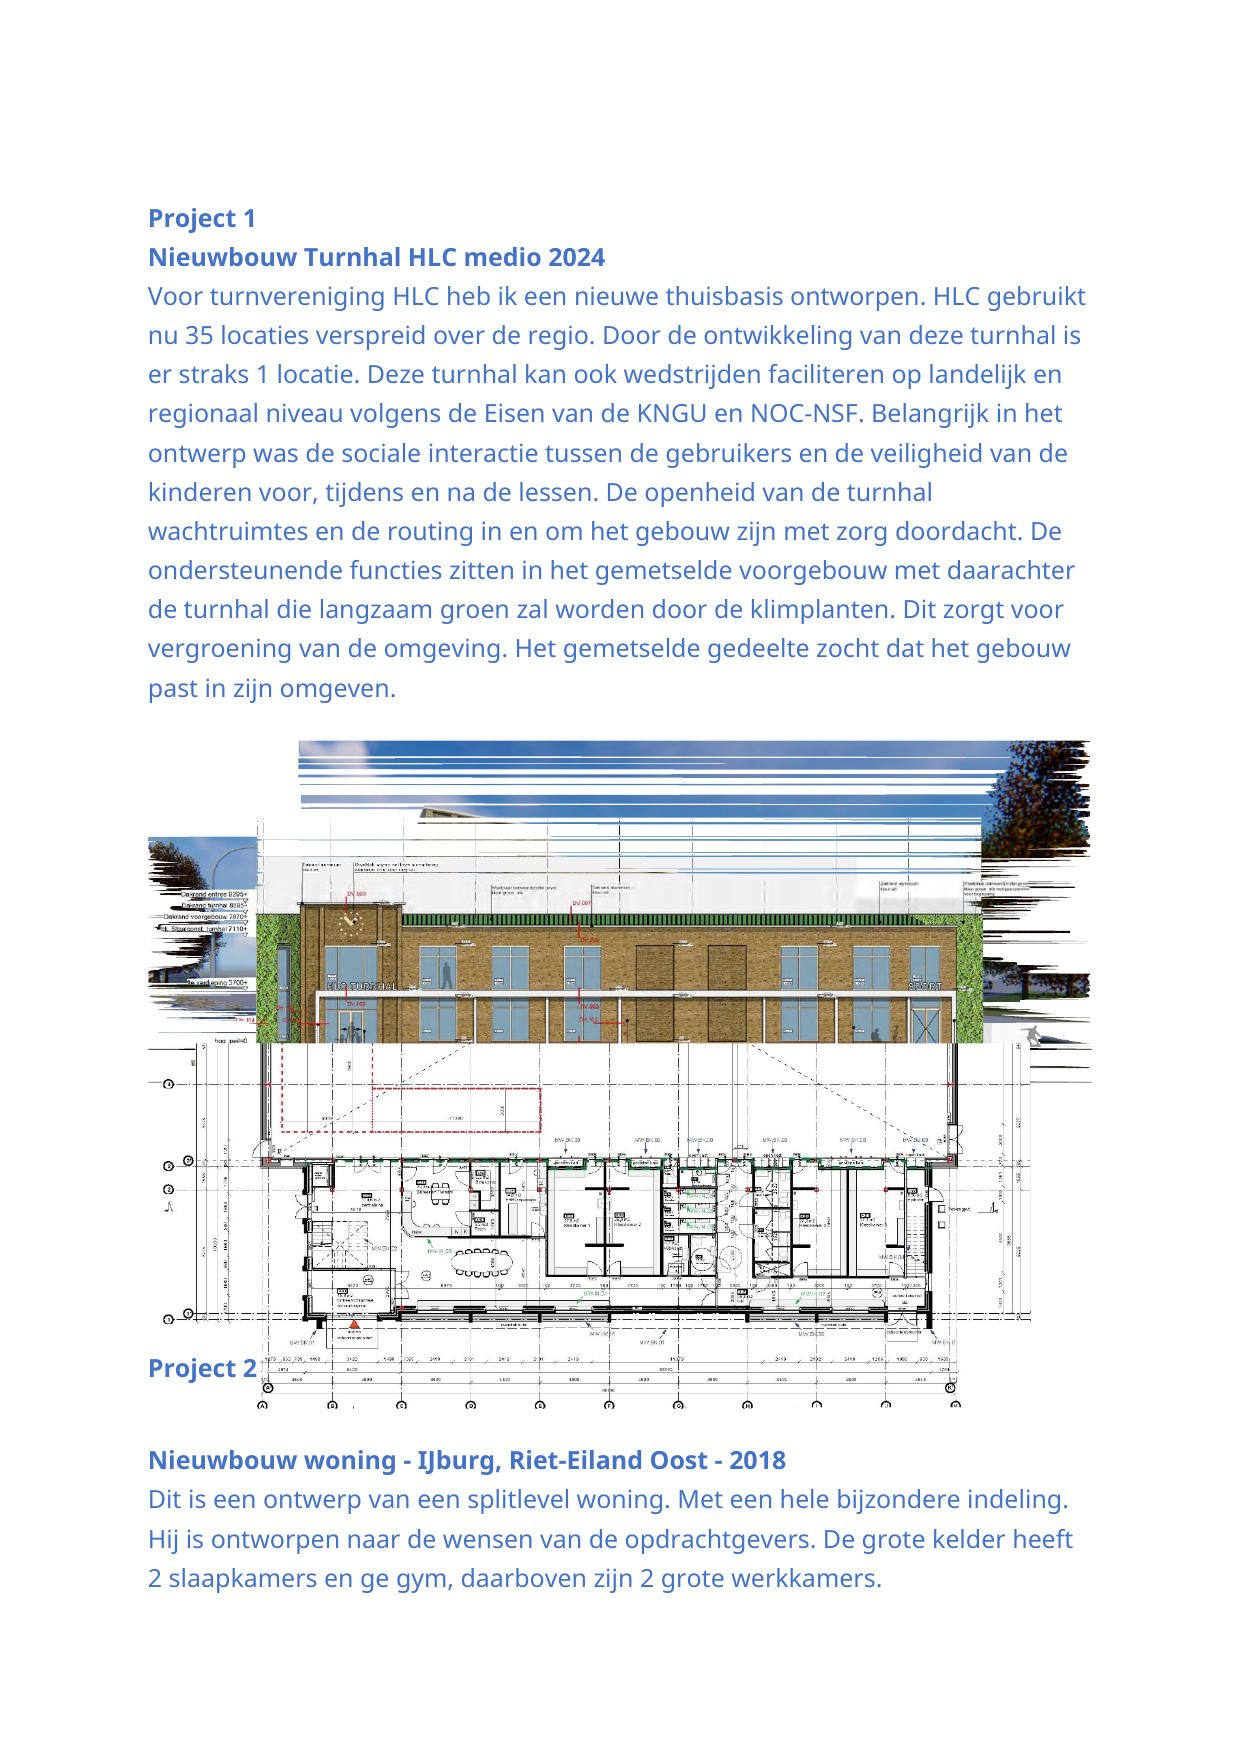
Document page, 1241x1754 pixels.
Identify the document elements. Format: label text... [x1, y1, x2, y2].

text Nieuwbouw Turnhal HLC medio 2024 [148, 239, 1093, 273]
text [955, 1077, 1093, 1327]
text Project 2 [148, 1083, 265, 1385]
text Dit is een ontwerp van een splitlevel woning. Met een hele bijzondere indeling. Hij is ontworpen naar de wensen van de opdrachtgevers. De grote kelder heeft 2 slaapkamers en ge gym, daarboven zijn 2 grote werkkamers. [148, 1482, 1093, 1594]
text Project 1 [148, 200, 1093, 234]
text Voor turnvereniging HLC heb ik een nieuwe thuisbasis ontworpen. HLC gebruikt nu 35 locaties verspreid over de regio. Door de ontwikkeling van deze turnhal is er straks 1 locatie. Deze turnhal kan ook wedstrijden faciliteren op landelijk en regionaal niveau volgens de Eisen van de KNGU en NOC-NSF. Belangrijk in het ontwerp was de sociale interactie tussen de gebruikers en de veiligheid van de kinderen voor, tijdens en na de lessen. De openheid van de turnhal wachtruimtes en de routing in en om het gebouw zijn met zorg doordacht. De ondersteunende functies zitten in het gemetselde voorgebouw met daarachter de turnhal die langzaam groen zal worden door de klimplanten. Dit zorgt voor vergroening van de omgeving. Het gemetselde gedeelte zocht dat het gebouw past in zijn omgeven. [148, 279, 1093, 704]
text Nieuwbouw woning - IJburg, Riet-Eiland Oost - 2018 [148, 1404, 1093, 1477]
